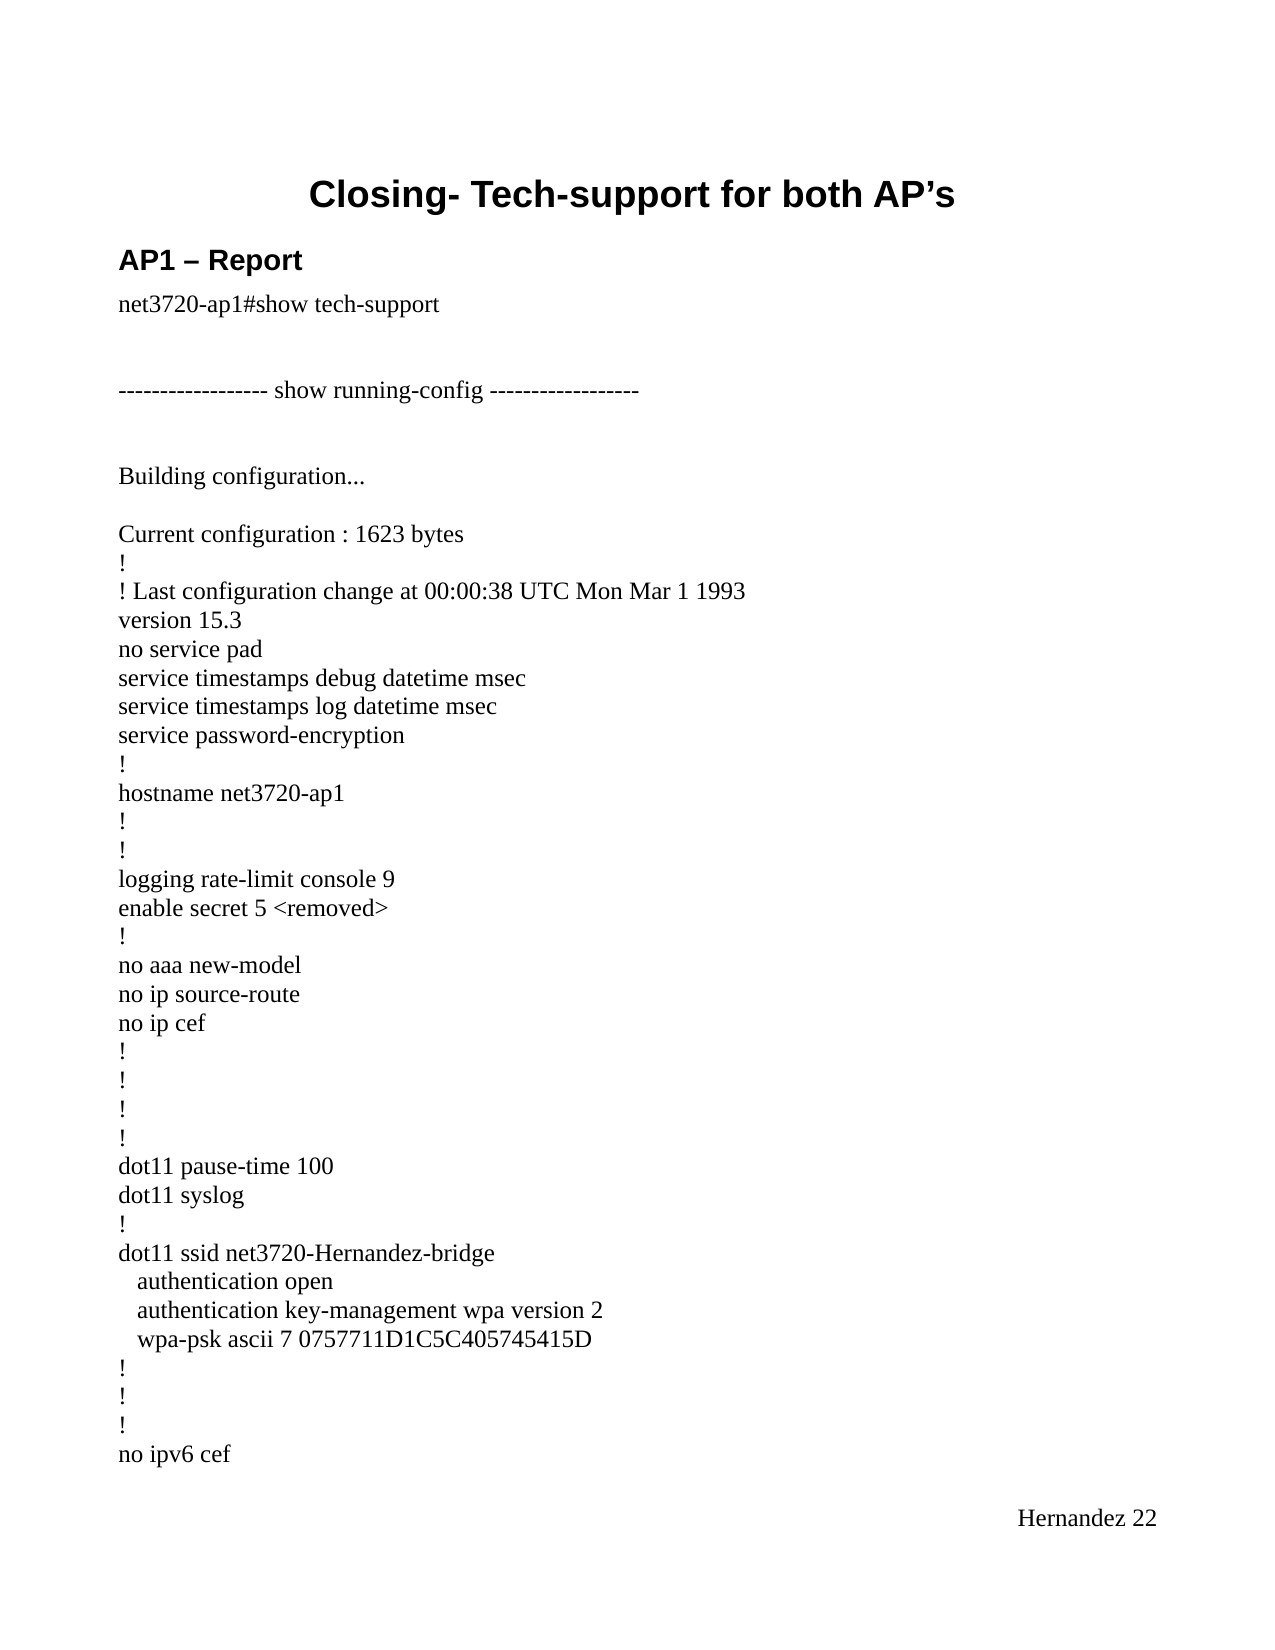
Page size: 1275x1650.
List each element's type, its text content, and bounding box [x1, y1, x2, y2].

text ! [118, 1353, 1157, 1381]
text ------------------ show running-config ------------------ [118, 375, 1157, 404]
text ! [118, 1209, 1157, 1238]
text service password-encryption [118, 720, 1157, 749]
text ! [118, 1410, 1157, 1439]
text no ip source-route [118, 979, 1157, 1008]
text ! [118, 921, 1157, 950]
text ! [118, 1381, 1157, 1410]
text no ip cef [118, 1008, 1157, 1036]
text Current configuration : 1623 bytes [118, 519, 1157, 548]
text net3720-ap1#show tech-support [118, 289, 1157, 318]
text ! [118, 749, 1157, 778]
subtitle Closing- Tech-support for both AP’s [118, 172, 1157, 216]
text authentication key-management wpa version 2 [118, 1295, 1157, 1324]
text ! [118, 806, 1157, 835]
text ! [118, 1123, 1157, 1151]
text dot11 ssid net3720-Hernandez-bridge [118, 1238, 1157, 1266]
text service timestamps log datetime msec [118, 691, 1157, 720]
text no service pad [118, 634, 1157, 663]
text authentication open [118, 1266, 1157, 1295]
text ! [118, 1094, 1157, 1123]
text ! [118, 1036, 1157, 1065]
text no aaa new-model [118, 950, 1157, 979]
text enable secret 5 <removed> [118, 893, 1157, 921]
text ! [118, 1065, 1157, 1094]
text version 15.3 [118, 605, 1157, 634]
text wpa-psk ascii 7 0757711D1C5C405745415D [118, 1324, 1157, 1353]
text hostname net3720-ap1 [118, 778, 1157, 806]
text dot11 pause-time 100 [118, 1151, 1157, 1180]
text ! Last configuration change at 00:00:38 UTC Mon Mar 1 1993 [118, 576, 1157, 605]
text no ipv6 cef [118, 1439, 1157, 1468]
text Building configuration... [118, 461, 1157, 490]
text logging rate-limit console 9 [118, 864, 1157, 893]
text dot11 syslog [118, 1180, 1157, 1209]
text ! [118, 835, 1157, 864]
subtitle AP1 – Report [118, 243, 1157, 276]
text service timestamps debug datetime msec [118, 663, 1157, 691]
text ! [118, 548, 1157, 576]
